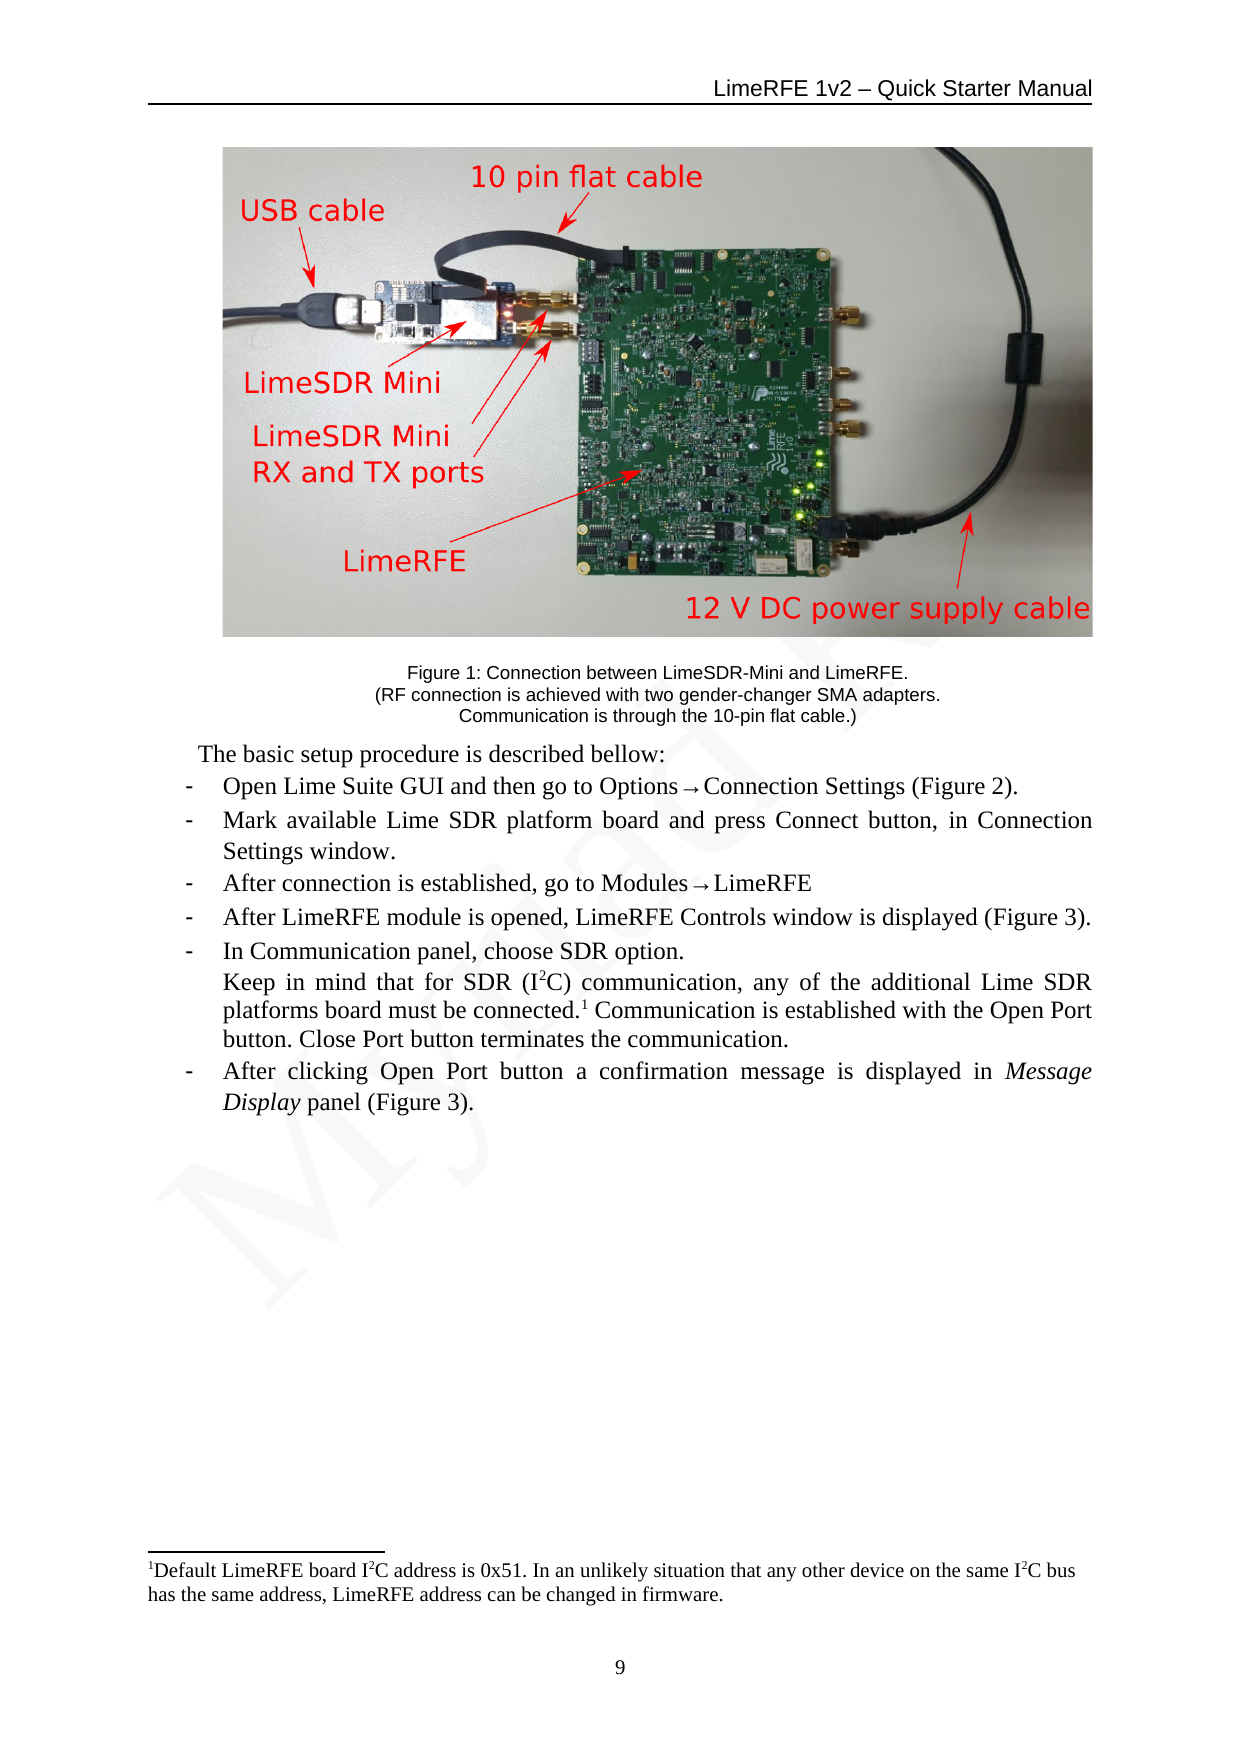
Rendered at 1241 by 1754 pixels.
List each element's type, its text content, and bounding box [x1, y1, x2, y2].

list After LimeRFE module is opened, LimeRFE Controls window is displayed (Figure 3). [651, 899, 1092, 933]
list After LimeRFE module is opened, LimeRFE Controls window is displayed (Figure 3). [534, 899, 614, 933]
list Open Lime Suite GUI and then go to Options→Connection Settings (Figure 2). [754, 768, 1092, 802]
text Default LimeRFE board I2C address is 0x51. In an unlikely situation that any other device on the same I2C bus has the same address, LimeRFE address can be changed in firmware. [148, 1558, 1092, 1606]
list After clicking Open Port button a confirmation message is displayed in Message Display panel (Figure 3). [302, 1053, 467, 1116]
text The basic setup procedure is described bellow: [148, 739, 677, 768]
list Open Lime Suite GUI and then go to Options→Connection Settings (Figure 2). [667, 768, 756, 802]
text Keep in mind that for SDR (I2C) communication, any of the additional Lime SDR platforms board must be connected. Communication is established with the Open Port button. Close Port button terminates the communication. [479, 967, 1092, 1053]
list After connection is established, go to Modules→LimeRFE [185, 864, 622, 899]
list After clicking Open Port button a confirmation message is displayed in Message Display panel (Figure 3). [380, 1053, 454, 1086]
list After clicking Open Port button a confirmation message is displayed in Message Display panel (Figure 3). [185, 1053, 299, 1116]
list In Communication panel, choose SDR option. [185, 933, 484, 967]
text [725, 739, 1092, 768]
list Open Lime Suite GUI and then go to Options→Connection Settings (Figure 2). [185, 768, 653, 802]
text Keep in mind that for SDR (I2C) communication, any of the additional Lime SDR platforms board must be connected. Communication is established with the Open Port button. Close Port button terminates the communication. [223, 967, 453, 1053]
list In Communication panel, choose SDR option. [481, 933, 570, 967]
text [668, 740, 722, 768]
list Mark available Lime SDR platform board and press Connect button, in Connection Settings window. [185, 802, 1092, 864]
list In Communication panel, choose SDR option. [568, 933, 1092, 967]
text Figure 1: Connection between LimeSDR-Mini and LimeRFE. (RF connection is achieved with two gender-changer SMA adapters. Communication is through the 10-pin flat cable.) [223, 662, 852, 726]
list After connection is established, go to Modules→LimeRFE [614, 864, 663, 899]
list After LimeRFE module is opened, LimeRFE Controls window is displayed (Figure 3). [185, 899, 536, 933]
list After clicking Open Port button a confirmation message is displayed in Message Display panel (Figure 3). [454, 1053, 1092, 1116]
text Figure 1: Connection between LimeSDR-Mini and LimeRFE. (RF connection is achieved with two gender-changer SMA adapters. Communication is through the 10-pin flat cable.) [838, 662, 1092, 726]
text Keep in mind that for SDR (I2C) communication, any of the additional Lime SDR platforms board must be connected. Communication is established with the Open Port button. Close Port button terminates the communication. [432, 979, 521, 1053]
picture [222, 147, 1093, 637]
list After connection is established, go to Modules→LimeRFE [669, 864, 1092, 899]
